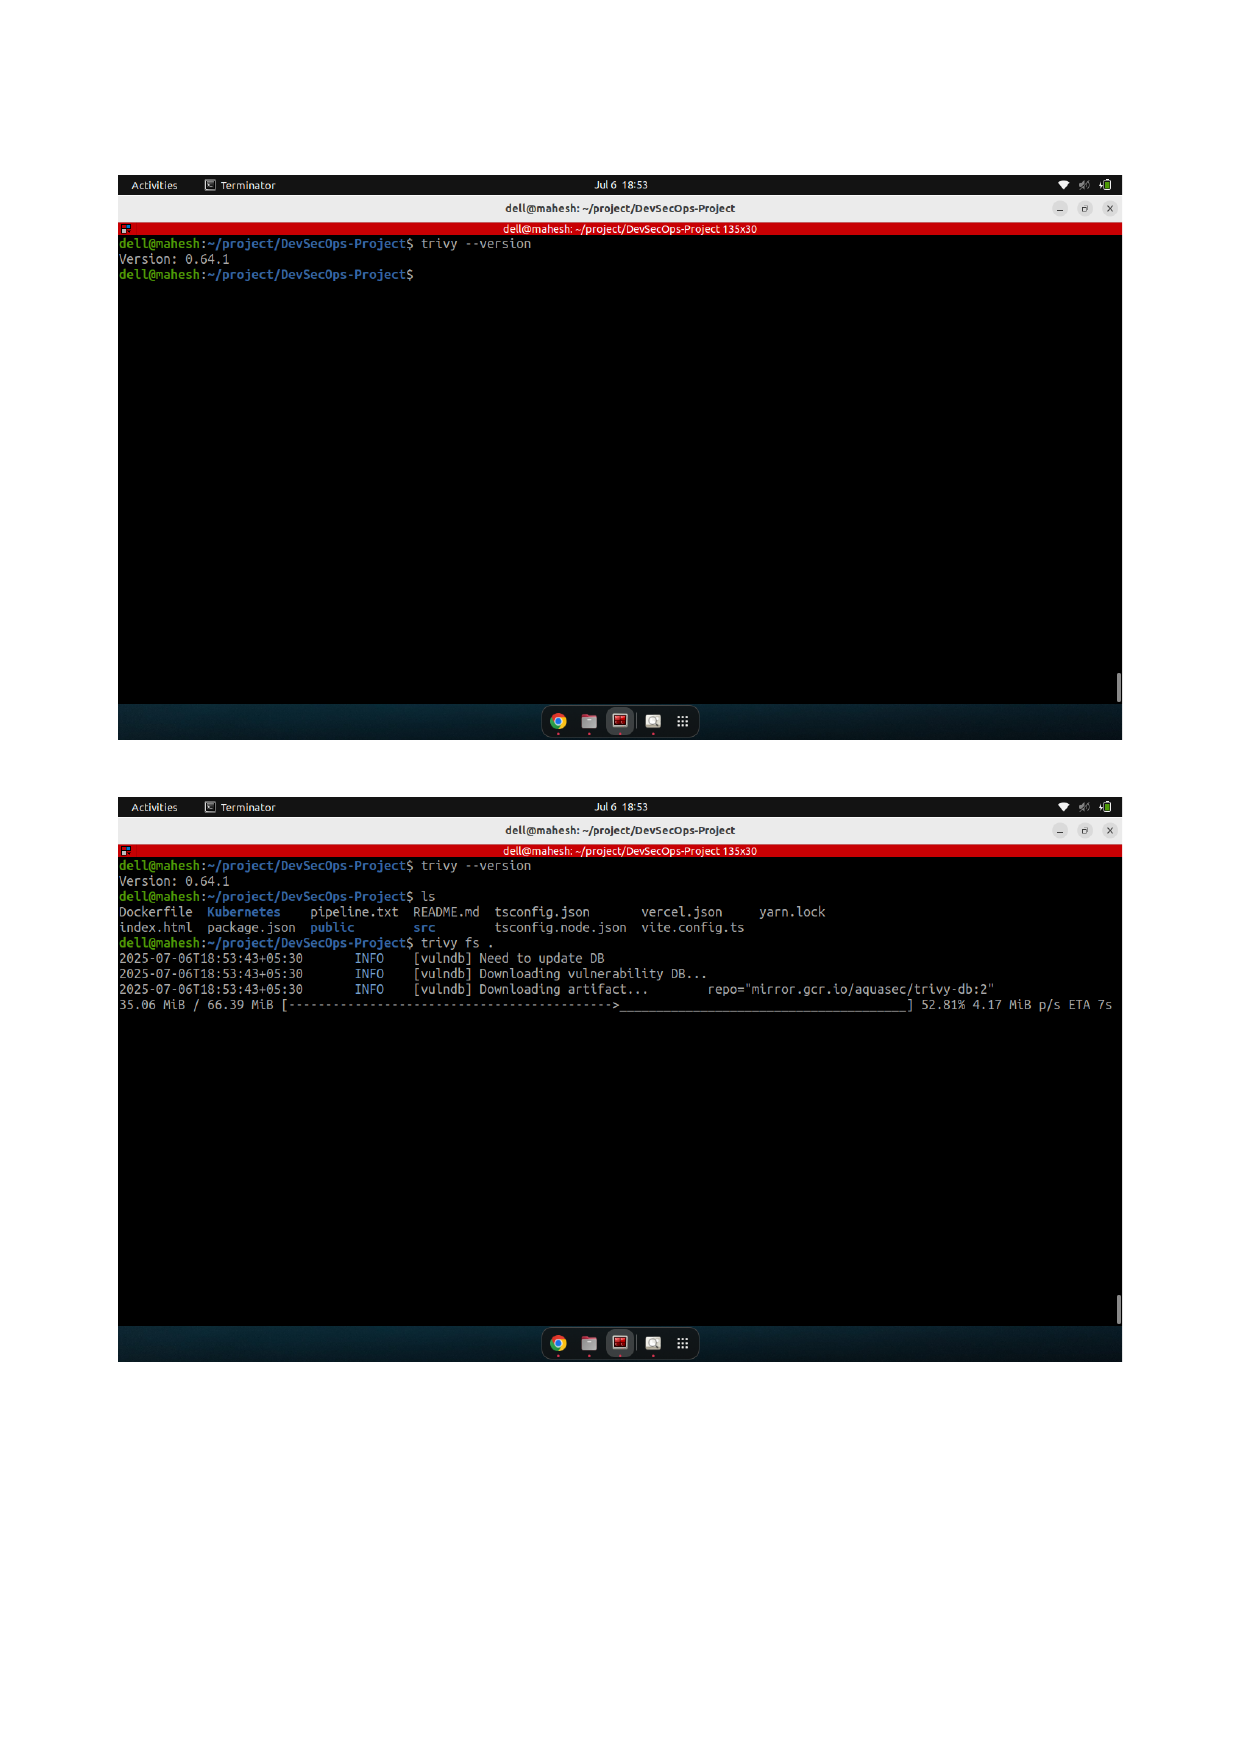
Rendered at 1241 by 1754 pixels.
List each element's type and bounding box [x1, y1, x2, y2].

picture [118, 175, 1123, 740]
picture [118, 797, 1123, 1362]
